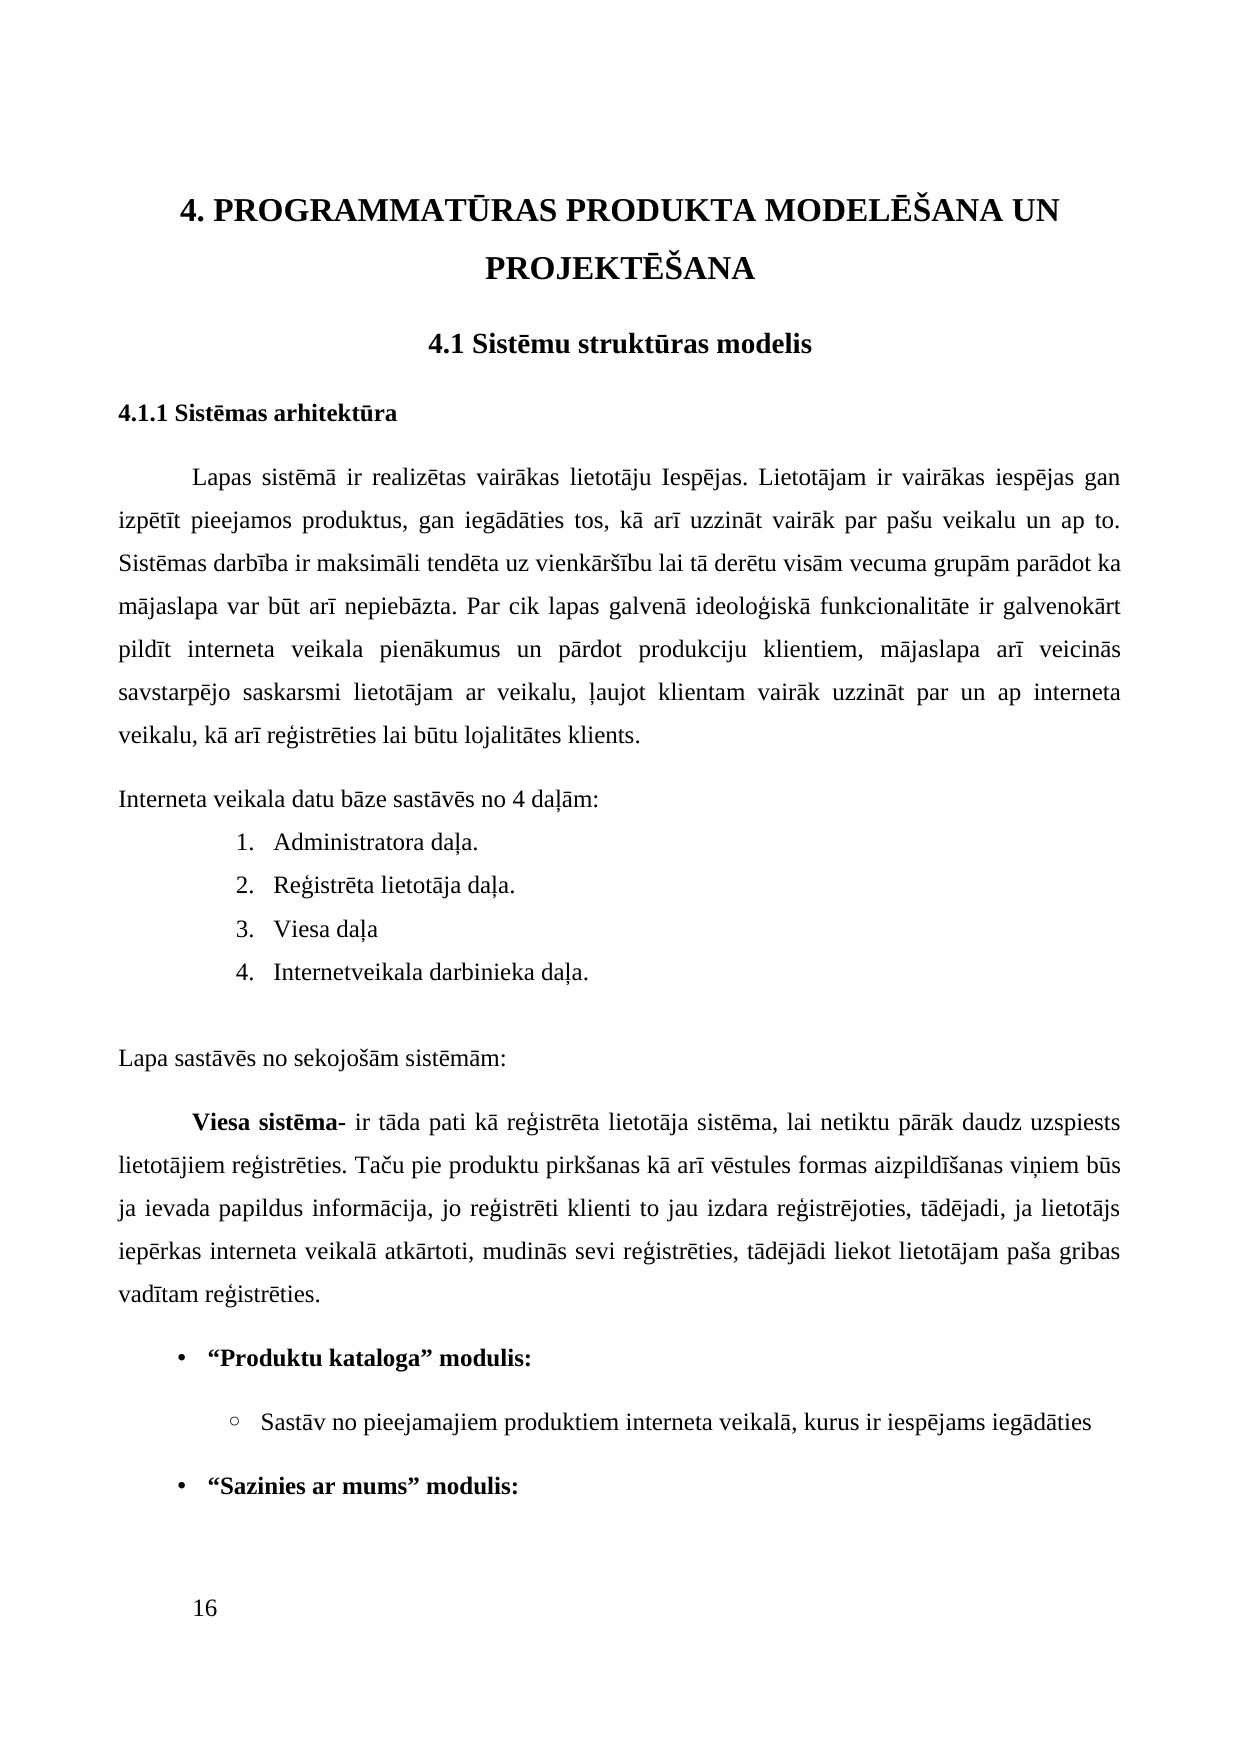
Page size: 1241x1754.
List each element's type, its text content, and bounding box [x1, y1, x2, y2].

text 4.1 Sistēmu struktūras modelis [118, 326, 1122, 360]
list Internetveikala darbinieka daļa. [236, 957, 1122, 986]
list Administratora daļa. [236, 827, 1122, 856]
text 4. PROGRAMMATŪRAS PRODUKTA MODELĒŠANA UN PROJEKTĒŠANA [118, 191, 1122, 286]
text 4.1.1 Sistēmas arhitektūra [118, 398, 1122, 426]
list Viesa daļa [236, 914, 1122, 942]
text Interneta veikala datu bāze sastāvēs no 4 daļām: [118, 784, 1122, 813]
list “Produktu kataloga” modulis: [177, 1343, 1122, 1372]
list “Sazinies ar mums” modulis: [177, 1471, 1122, 1500]
list Sastāv no pieejamajiem produktiem interneta veikalā, kurus ir iespējams iegādāties [224, 1407, 1122, 1436]
text Viesa sistēma- ir tāda pati kā reģistrēta lietotāja sistēma, lai netiktu pārāk daudz uzspiests lietotājiem reģistrēties. Taču pie produktu pirkšanas kā arī vēstules formas aizpildīšanas viņiem būs ja ievada papildus informācija, jo reģistrēti klienti to jau izdara reģistrējoties, tādējadi, ja lietotājs iepērkas interneta veikalā atkārtoti, mudinās sevi reģistrēties, tādējādi liekot lietotājam paša gribas vadītam reģistrēties. [118, 1107, 1122, 1308]
list Reģistrēta lietotāja daļa. [236, 871, 1122, 899]
text Lapas sistēmā ir realizētas vairākas lietotāju Iespējas. Lietotājam ir vairākas iespējas gan izpētīt pieejamos produktus, gan iegādāties tos, kā arī uzzināt vairāk par pašu veikalu un ap to. Sistēmas darbība ir maksimāli tendēta uz vienkāršību lai tā derētu visām vecuma grupām parādot ka mājaslapa var būt arī nepiebāzta. Par cik lapas galvenā ideoloģiskā funkcionalitāte ir galvenokārt pildīt interneta veikala pienākumus un pārdot produkciju klientiem, mājaslapa arī veicinās savstarpējo saskarsmi lietotājam ar veikalu, ļaujot klientam vairāk uzzināt par un ap interneta veikalu, kā arī reģistrēties lai būtu lojalitātes klients. [118, 462, 1122, 749]
text Lapa sastāvēs no sekojošām sistēmām: [118, 1043, 1122, 1072]
